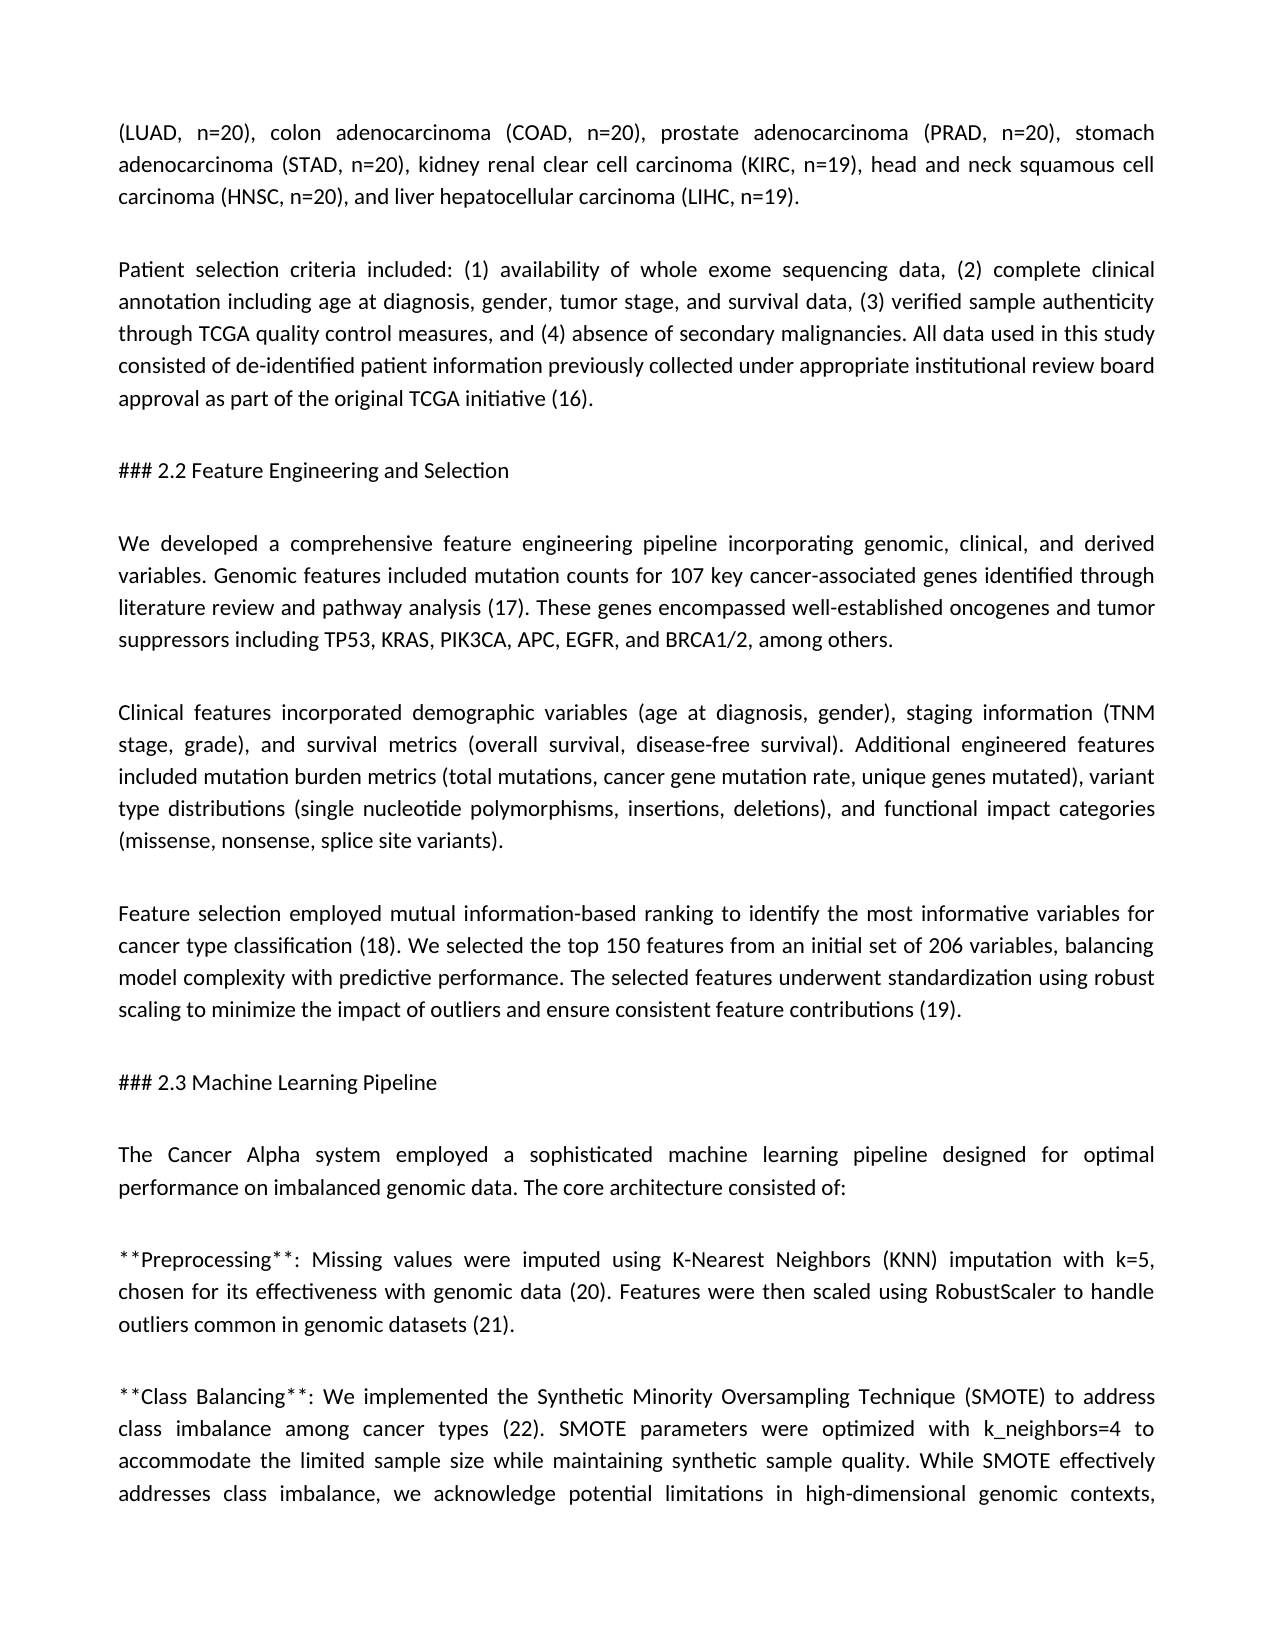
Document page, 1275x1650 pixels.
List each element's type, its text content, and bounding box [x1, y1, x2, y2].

text (LUAD, n=20), colon adenocarcinoma (COAD, n=20), prostate adenocarcinoma (PRAD, n=20), stomach adenocarcinoma (STAD, n=20), kidney renal clear cell carcinoma (KIRC, n=19), head and neck squamous cell carcinoma (HNSC, n=20), and liver hepatocellular carcinoma (LIHC, n=19). [118, 118, 1157, 211]
text **Preprocessing**: Missing values were imputed using K-Nearest Neighbors (KNN) imputation with k=5, chosen for its effectiveness with genomic data (20). Features were then scaled using RobustScaler to handle outliers common in genomic datasets (21). [118, 1245, 1157, 1338]
text ### 2.3 Machine Learning Pipeline [118, 1068, 1157, 1096]
text ### 2.2 Feature Engineering and Selection [118, 456, 1157, 484]
text We developed a comprehensive feature engineering pipeline incorporating genomic, clinical, and derived variables. Genomic features included mutation counts for 107 key cancer-associated genes identified through literature review and pathway analysis (17). These genes encompassed well-established oncogenes and tumor suppressors including TP53, KRAS, PIK3CA, APC, EGFR, and BRCA1/2, among others. [118, 529, 1157, 653]
text Clinical features incorporated demographic variables (age at diagnosis, gender), staging information (TNM stage, grade), and survival metrics (overall survival, disease-free survival). Additional engineered features included mutation burden metrics (total mutations, cancer gene mutation rate, unique genes mutated), variant type distributions (single nucleotide polymorphisms, insertions, deletions), and functional impact categories (missense, nonsense, splice site variants). [118, 698, 1157, 854]
text Feature selection employed mutual information-based ranking to identify the most informative variables for cancer type classification (18). We selected the top 150 features from an initial set of 206 variables, balancing model complexity with predictive performance. The selected features underwent standardization using robust scaling to minimize the impact of outliers and ensure consistent feature contributions (19). [118, 899, 1157, 1024]
text Patient selection criteria included: (1) availability of whole exome sequencing data, (2) complete clinical annotation including age at diagnosis, gender, tumor stage, and survival data, (3) verified sample authenticity through TCGA quality control measures, and (4) absence of secondary malignancies. All data used in this study consisted of de-identified patient information previously collected under appropriate institutional review board approval as part of the original TCGA initiative (16). [118, 255, 1157, 412]
text **Class Balancing**: We implemented the Synthetic Minority Oversampling Technique (SMOTE) to address class imbalance among cancer types (22). SMOTE parameters were optimized with k_neighbors=4 to accommodate the limited sample size while maintaining synthetic sample quality. While SMOTE effectively addresses class imbalance, we acknowledge potential limitations in high-dimensional genomic contexts, [118, 1382, 1157, 1507]
text The Cancer Alpha system employed a sophisticated machine learning pipeline designed for optimal performance on imbalanced genomic data. The core architecture consisted of: [118, 1141, 1157, 1201]
